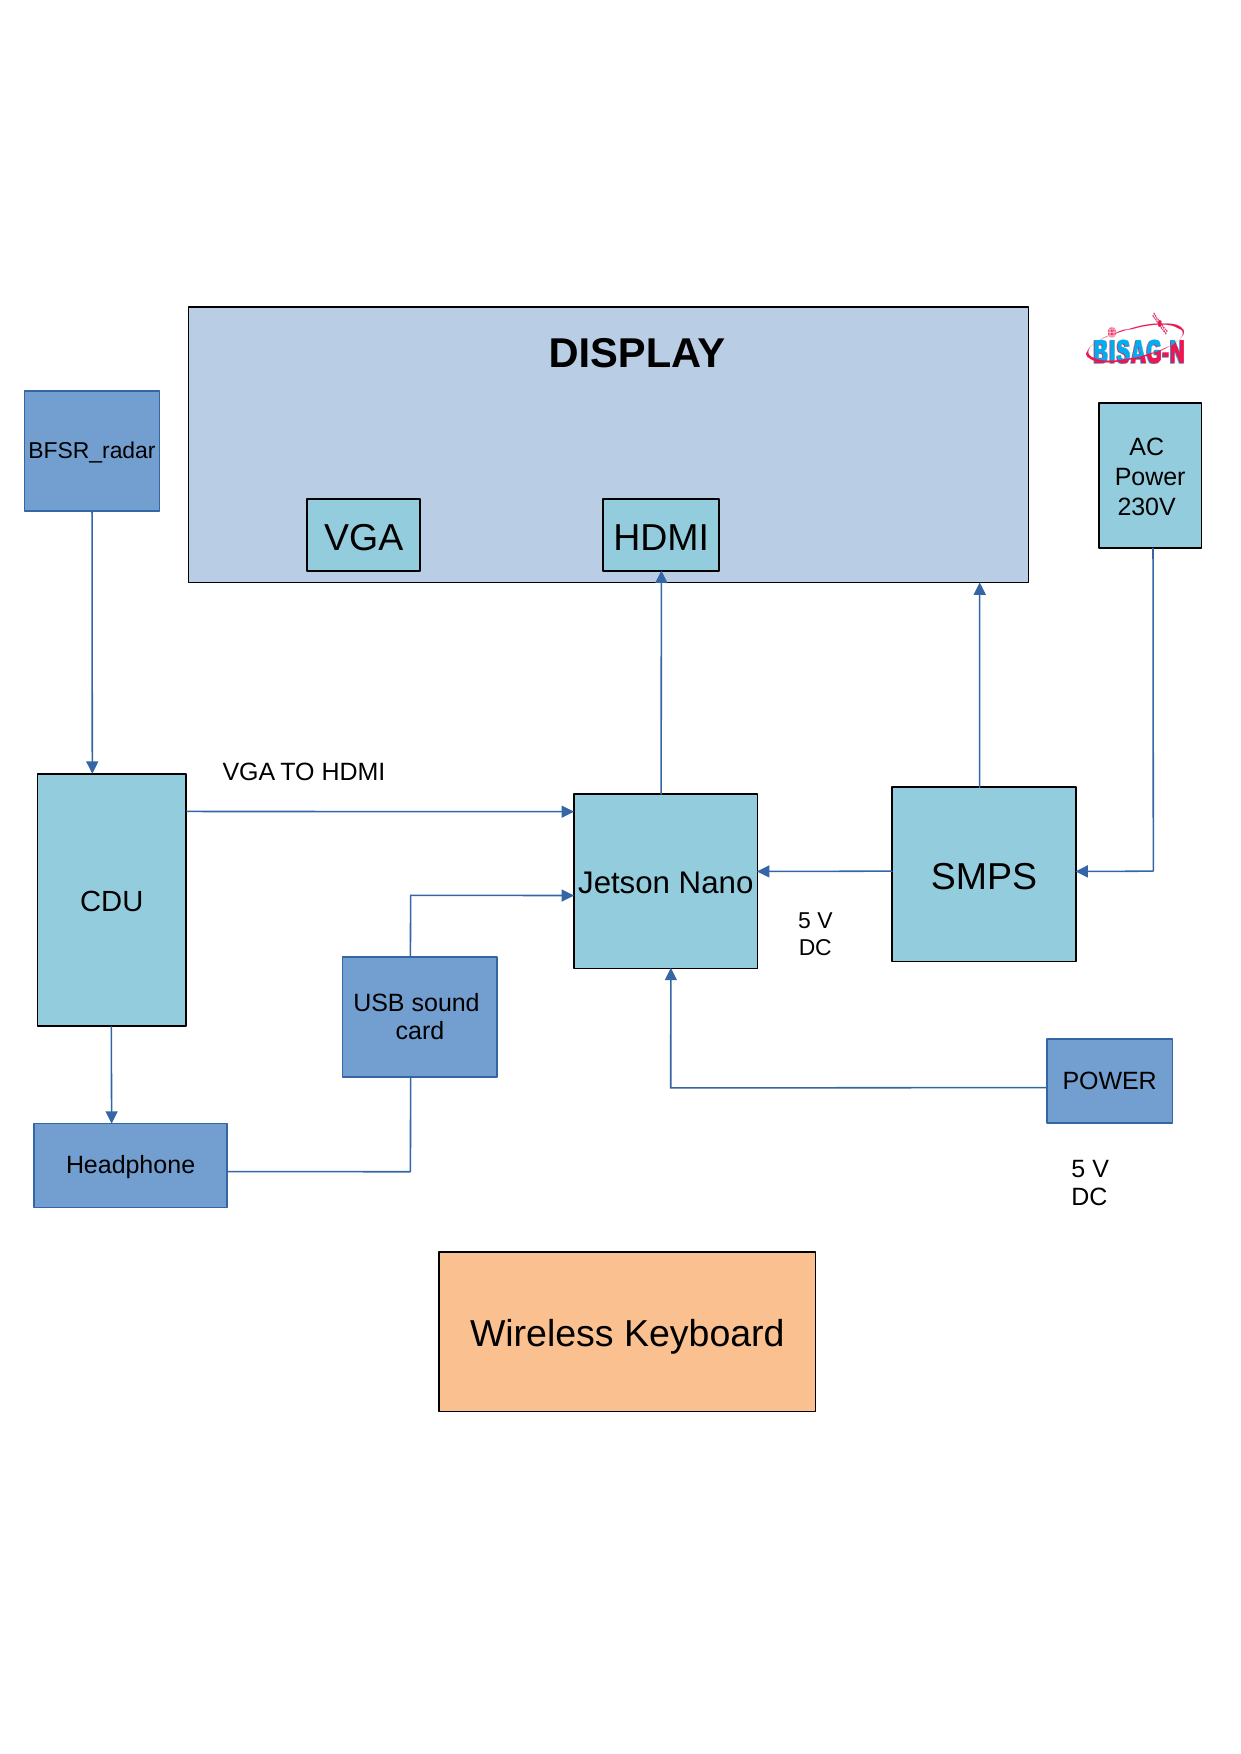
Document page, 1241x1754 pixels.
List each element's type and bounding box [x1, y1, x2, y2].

picture [1086, 307, 1184, 369]
